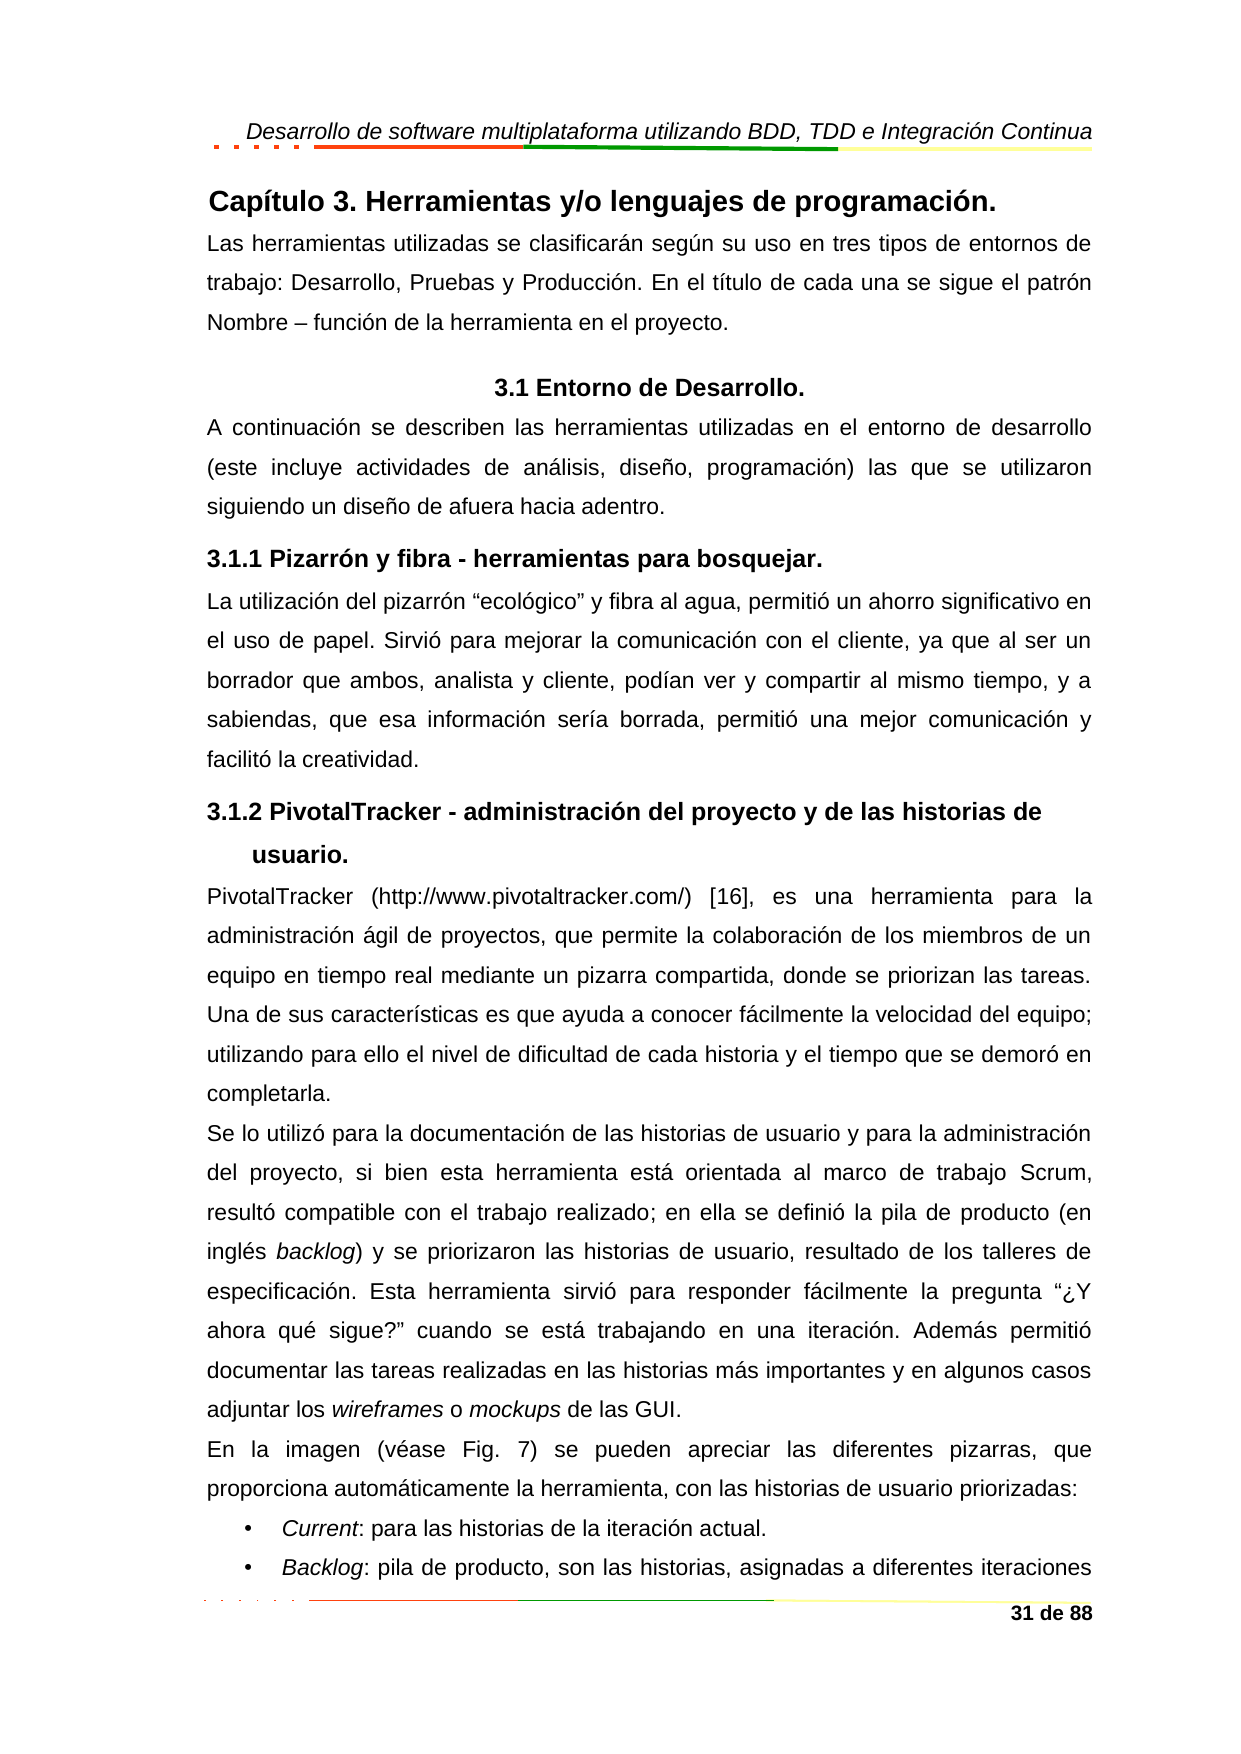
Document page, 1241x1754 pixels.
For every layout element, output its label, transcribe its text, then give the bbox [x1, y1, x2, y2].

subtitle 3.1 Entorno de Desarrollo. [207, 373, 1093, 402]
text La utilización del pizarrón “ecológico” y fibra al agua, permitió un ahorro significativo en el uso de papel. Sirvió para mejorar la comunicación con el cliente, ya que al ser un borrador que ambos, analista y cliente, podían ver y compartir al mismo tiempo, y a sabiendas, que esa información sería borrada, permitió una mejor comunicación y facilitó la creatividad. [207, 588, 1093, 772]
text PivotalTracker (http://www.pivotaltracker.com/) [16], es una herramienta para la administración ágil de proyectos, que permite la colaboración de los miembros de un equipo en tiempo real mediante un pizarra compartida, donde se priorizan las tareas. Una de sus características es que ayuda a conocer fácilmente la velocidad del equipo; utilizando para ello el nivel de dificultad de cada historia y el tiempo que se demoró en completarla. [207, 883, 1093, 1107]
text A continuación se describen las herramientas utilizadas en el entorno de desarrollo (este incluye actividades de análisis, diseño, programación) las que se utilizaron siguiendo un diseño de afuera hacia adentro. [207, 414, 1093, 519]
list Backlog: pila de producto, son las historias, asignadas a diferentes iteraciones [244, 1554, 1093, 1581]
list 3.1.1 Pizarrón y fibra - herramientas para bosquejar. [207, 544, 1093, 573]
list Current: para las historias de la iteración actual. [244, 1515, 1093, 1541]
text En la imagen (véase Fig. 7) se pueden apreciar las diferentes pizarras, que proporciona automáticamente la herramienta, con las historias de usuario priorizadas: [207, 1436, 1093, 1502]
text Las herramientas utilizadas se clasificarán según su uso en tres tipos de entornos de trabajo: Desarrollo, Pruebas y Producción. En el título de cada una se sigue el patrón Nombre – función de la herramienta en el proyecto. [207, 229, 1093, 335]
text Se lo utilizó para la documentación de las historias de usuario y para la administración del proyecto, si bien esta herramienta está orientada al marco de trabajo Scrum, resultó compatible con el trabajo realizado; en ella se definió la pila de producto (en inglés backlog) y se priorizaron las historias de usuario, resultado de los talleres de especificación. Esta herramienta sirvió para responder fácilmente la pregunta “¿Y ahora qué sigue?” cuando se está trabajando en una iteración. Además permitió documentar las tareas realizadas en las historias más importantes y en algunos casos adjuntar los wireframes o mockups de las GUI. [207, 1120, 1093, 1423]
list 3.1.2 PivotalTracker - administración del proyecto y de las historias de usuario. [207, 797, 1093, 869]
subtitle Capítulo 3. Herramientas y/o lenguajes de programación. [207, 184, 1093, 217]
